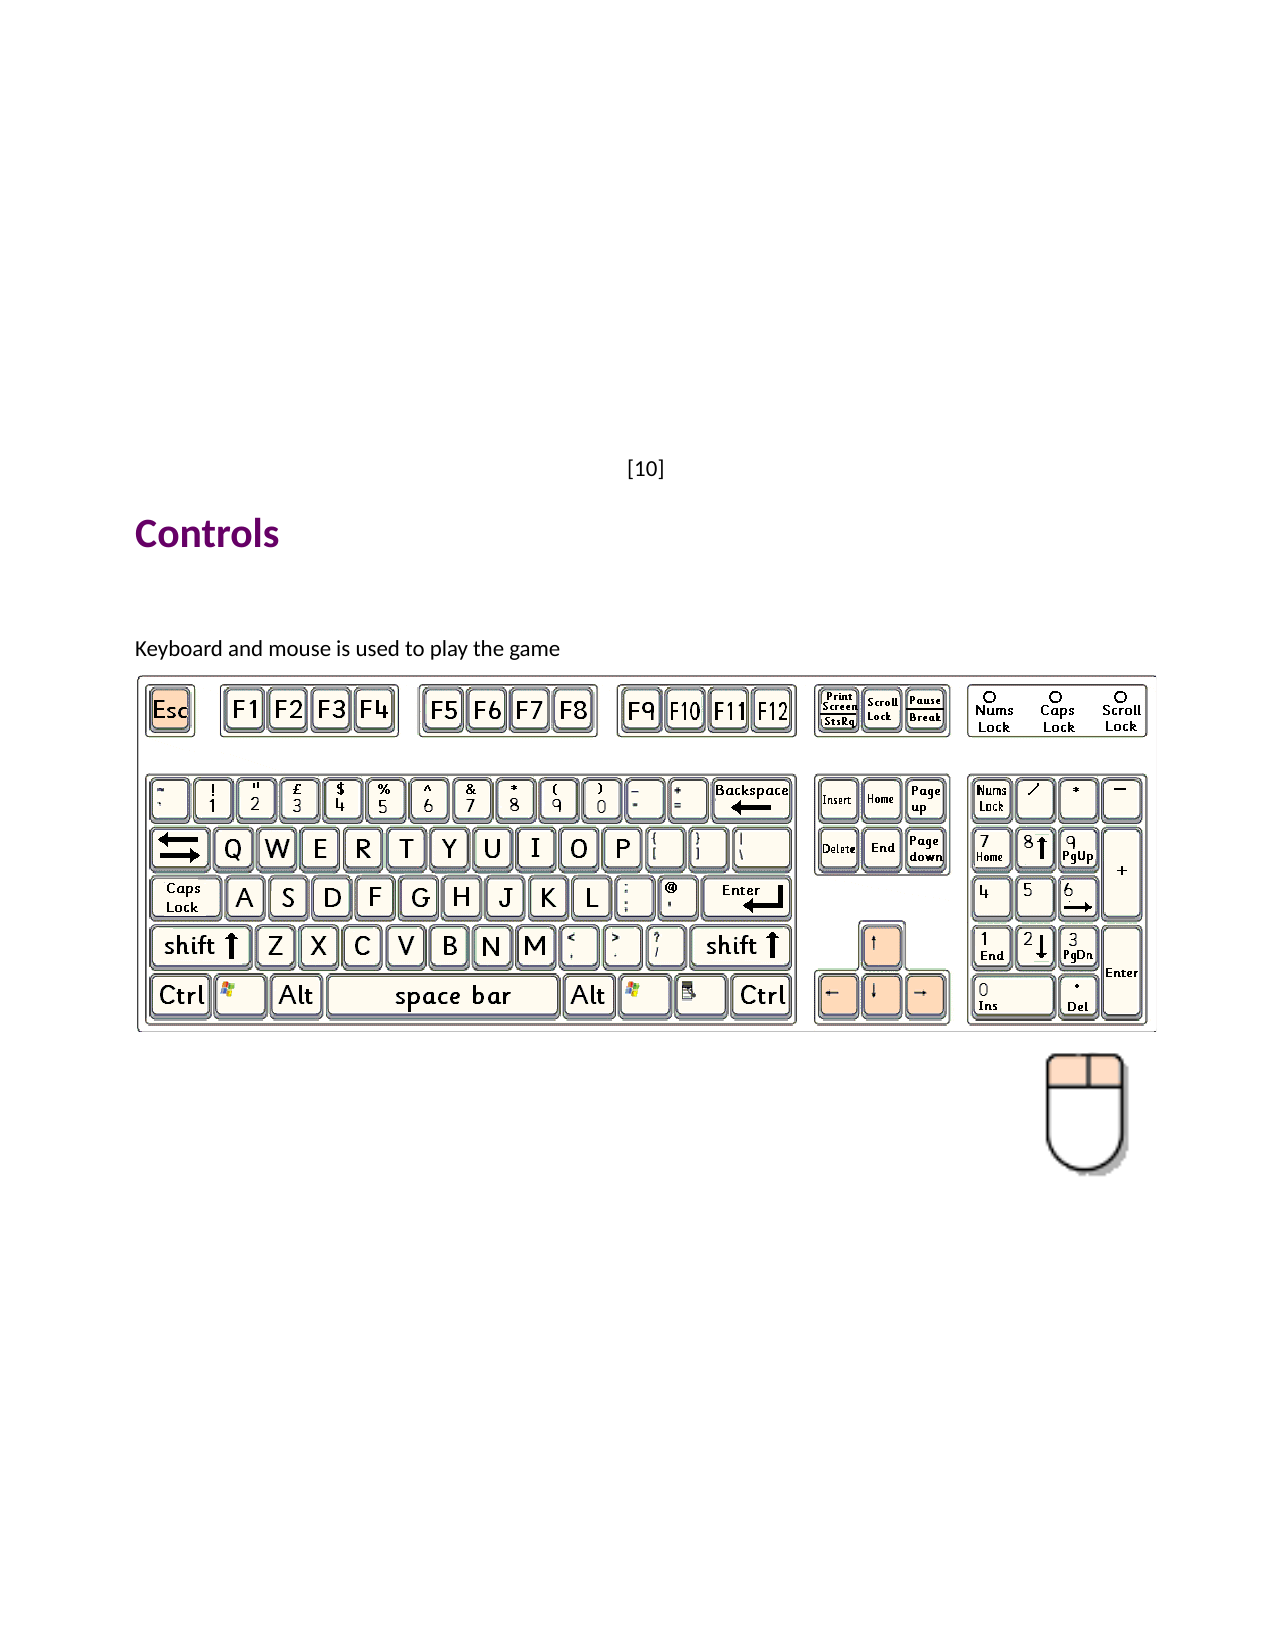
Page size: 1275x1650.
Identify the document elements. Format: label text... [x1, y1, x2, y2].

text Keyboard and mouse is used to play the game [135, 634, 1156, 662]
text [9] [135, 454, 1156, 482]
subtitle Controls [135, 507, 1156, 558]
